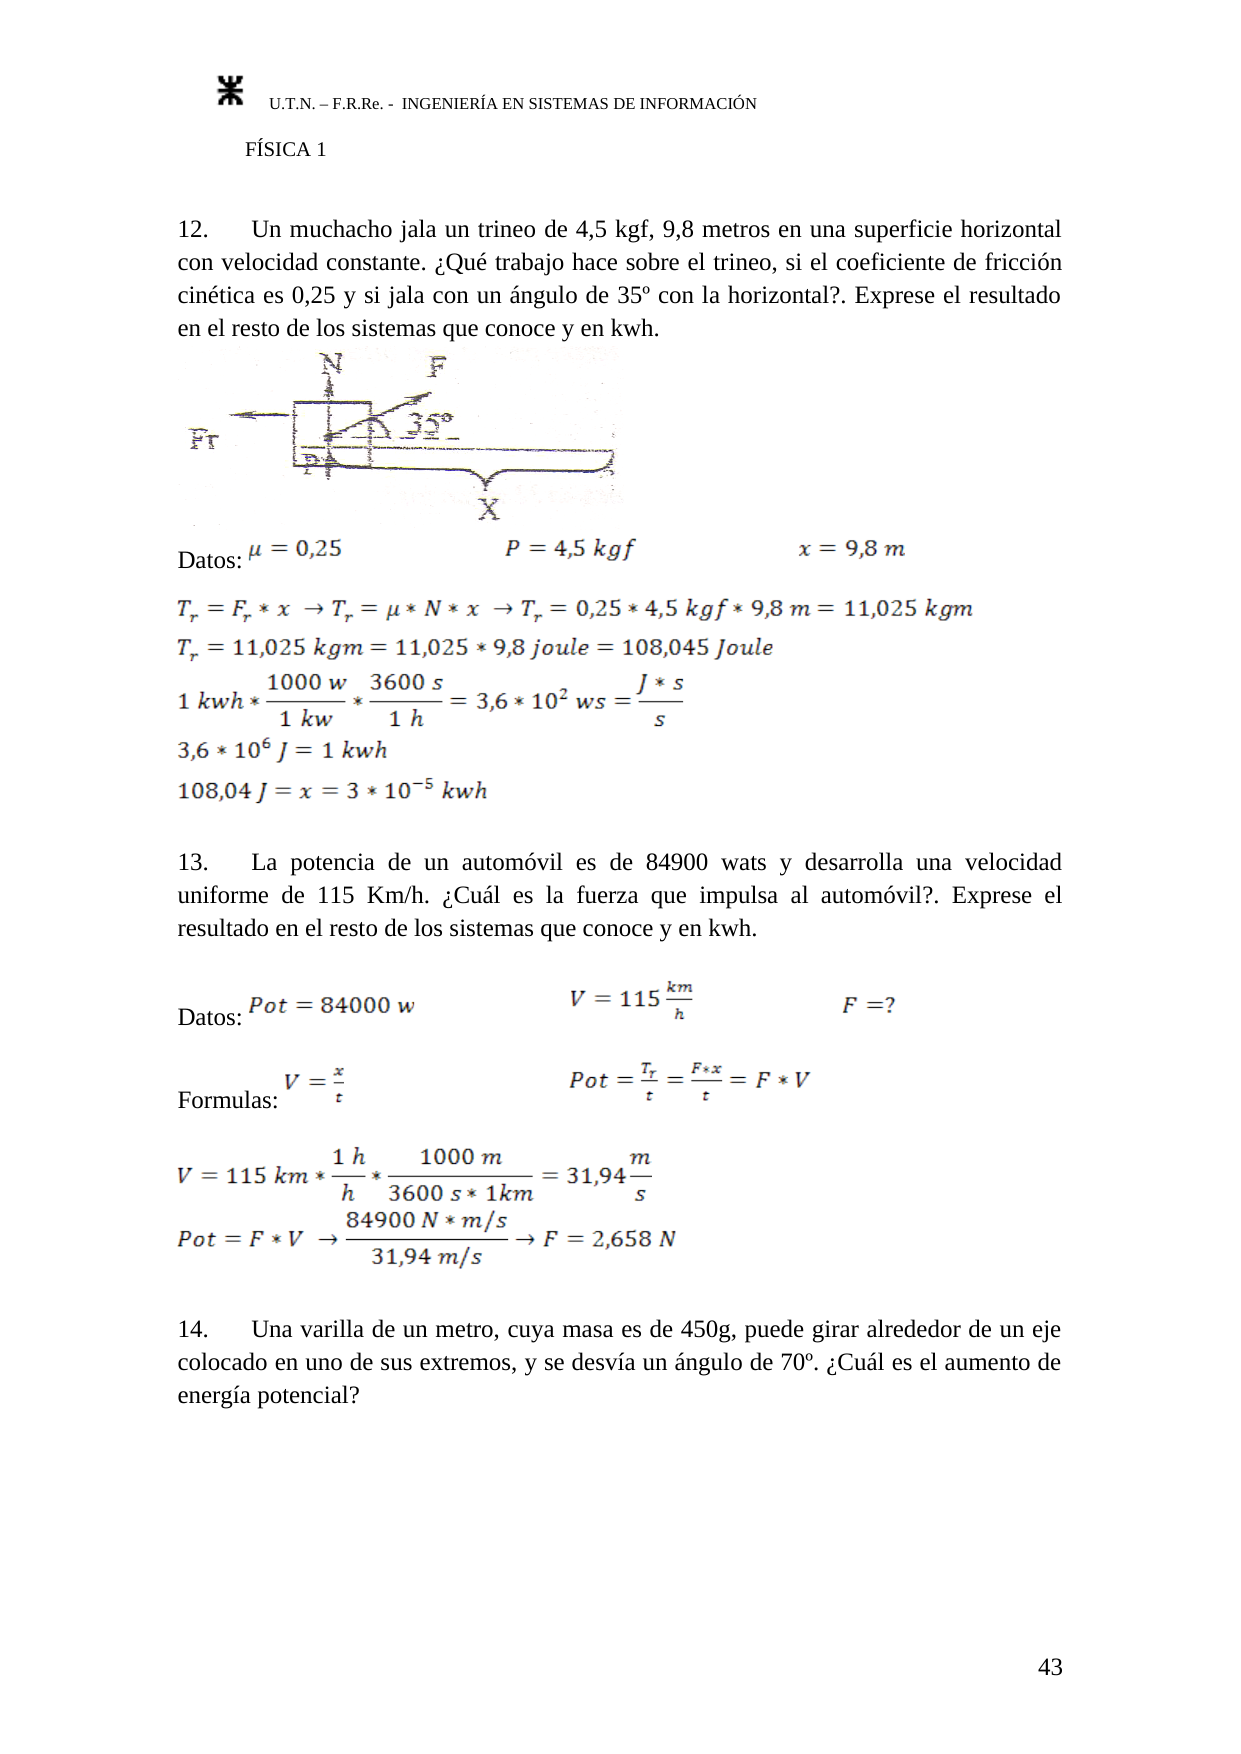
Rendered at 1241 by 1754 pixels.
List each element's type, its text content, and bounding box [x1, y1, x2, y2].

picture [505, 534, 637, 569]
picture [177, 1210, 676, 1277]
picture [177, 736, 387, 771]
picture [248, 991, 415, 1026]
text Datos: [177, 534, 1063, 588]
picture [177, 633, 773, 668]
picture [177, 671, 684, 733]
text Formulas: [177, 1062, 1063, 1137]
text 14. Una varilla de un metro, cuya masa es de 450g, puede girar alrededor de un eje colocado en uno de sus extremos, y se desvía un ángulo de 70º. ¿Cuál es el aumento de energía potencial? [177, 1314, 1063, 1409]
picture [285, 1065, 344, 1109]
picture [569, 1062, 812, 1109]
text 13. La potencia de un automóvil es de 84900 wats y desarrolla una velocidad uniforme de 115 Km/h. ¿Cuál es la fuerza que impulsa al automóvil?. Exprese el resultado en el resto de los sistemas que conoce y en kwh. [177, 847, 1063, 942]
picture [570, 979, 693, 1026]
picture [177, 346, 624, 530]
text Datos: [177, 979, 1063, 1054]
picture [842, 991, 896, 1026]
picture [177, 1145, 652, 1206]
picture [798, 534, 905, 569]
picture [177, 775, 487, 810]
text 12. Un muchacho jala un trineo de 4,5 kgf, 9,8 metros en una superficie horizontal con velocidad constante. ¿Qué trabajo hace sobre el trineo, si el coeficiente de fricción cinética es 0,25 y si jala con un ángulo de 35º con la horizontal?. Exprese el resultado en el resto de los sistemas que conoce y en kwh. [177, 214, 1063, 342]
picture [177, 594, 973, 629]
picture [248, 534, 343, 569]
